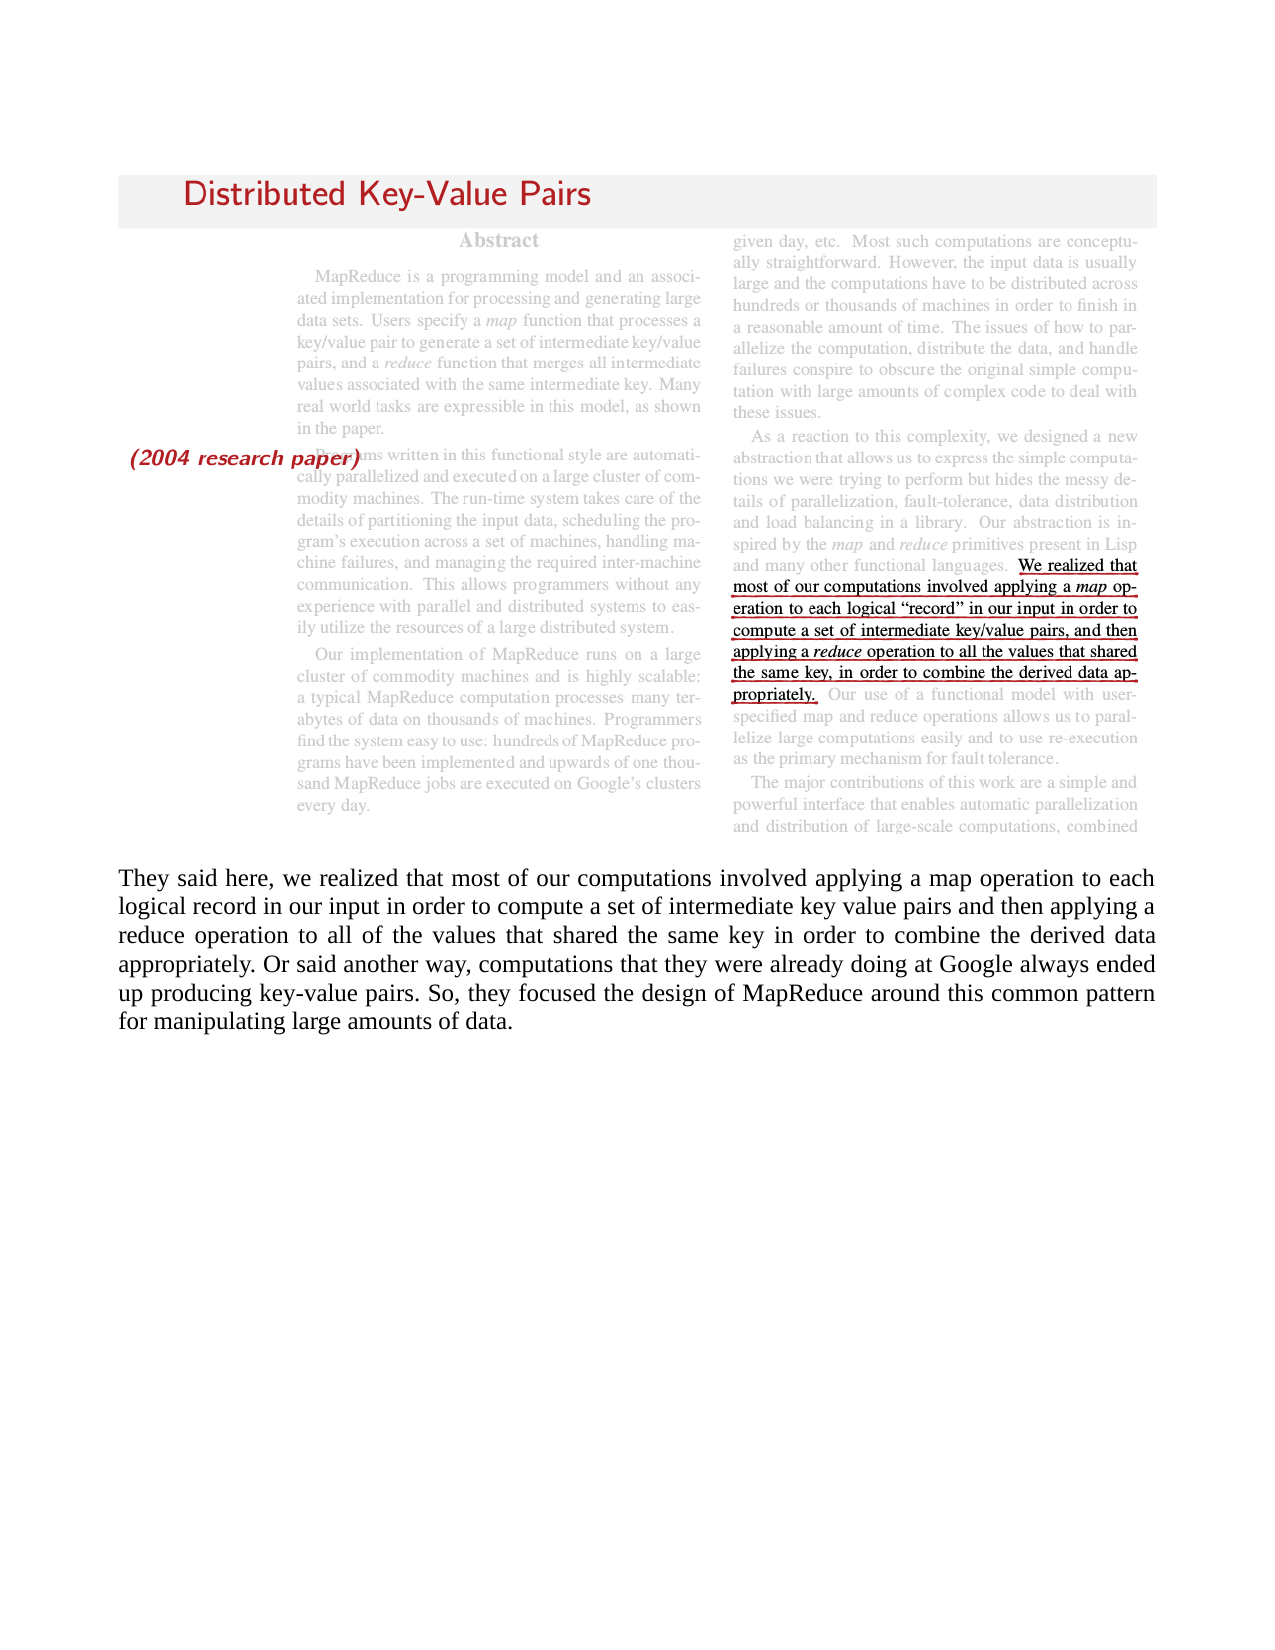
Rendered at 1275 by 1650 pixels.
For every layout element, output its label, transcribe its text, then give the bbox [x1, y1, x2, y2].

text They said here, we realized that most of our computations involved applying a map operation to each logical record in our input in order to compute a set of intermediate key value pairs and then applying a reduce operation to all of the values that shared the same key in order to combine the derived data appropriately. Or said another way, computations that they were already doing at Google always ended up producing key-value pairs. So, they focused the design of MapReduce around this common pattern for manipulating large amounts of data. [118, 863, 1157, 1035]
picture [118, 175, 1157, 834]
